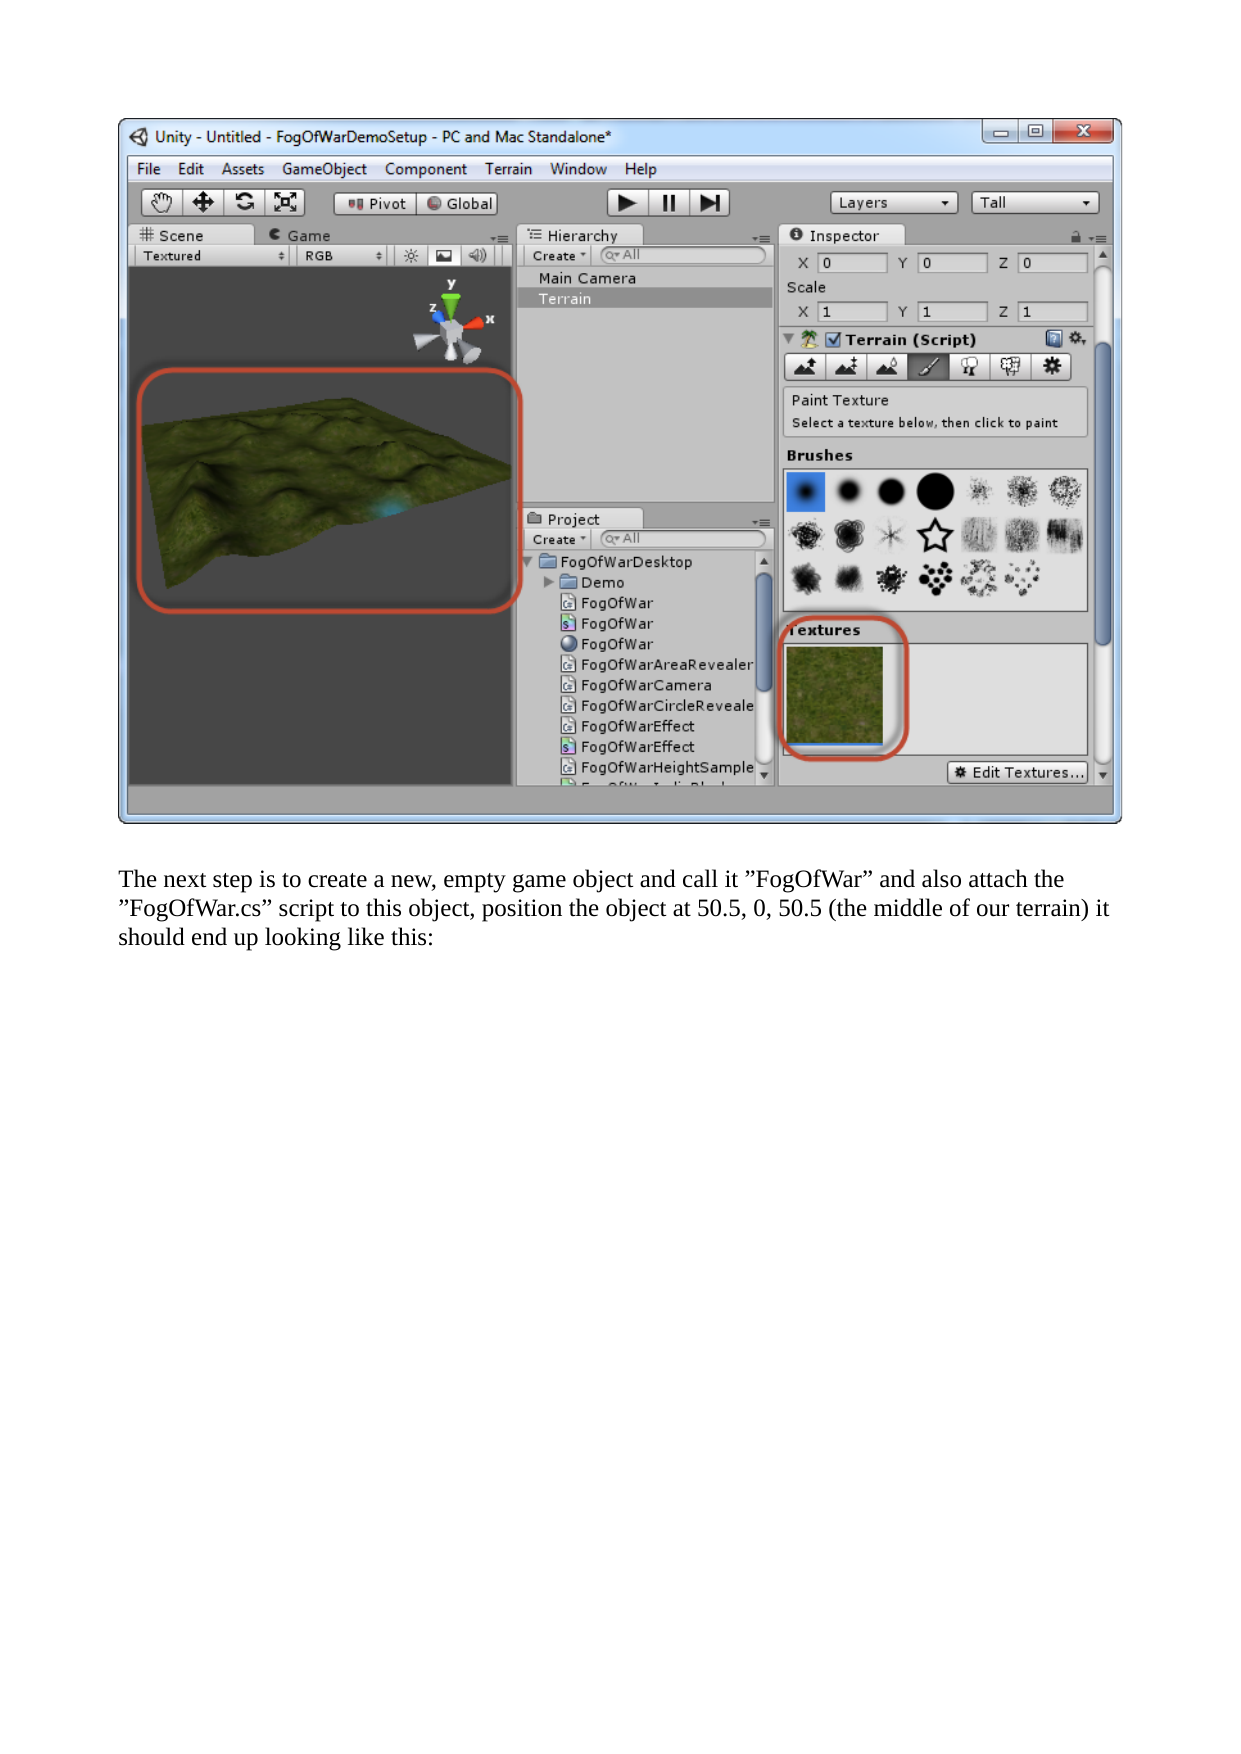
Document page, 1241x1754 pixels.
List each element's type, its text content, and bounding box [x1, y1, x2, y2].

text The next step is to create a new, empty game object and call it ”FogOfWar” and also attach the ”FogOfWar.cs” script to this object, position the object at 50.5, 0, 50.5 (the middle of our terrain) it should end up looking like this: [118, 864, 1122, 951]
picture [118, 118, 1123, 824]
